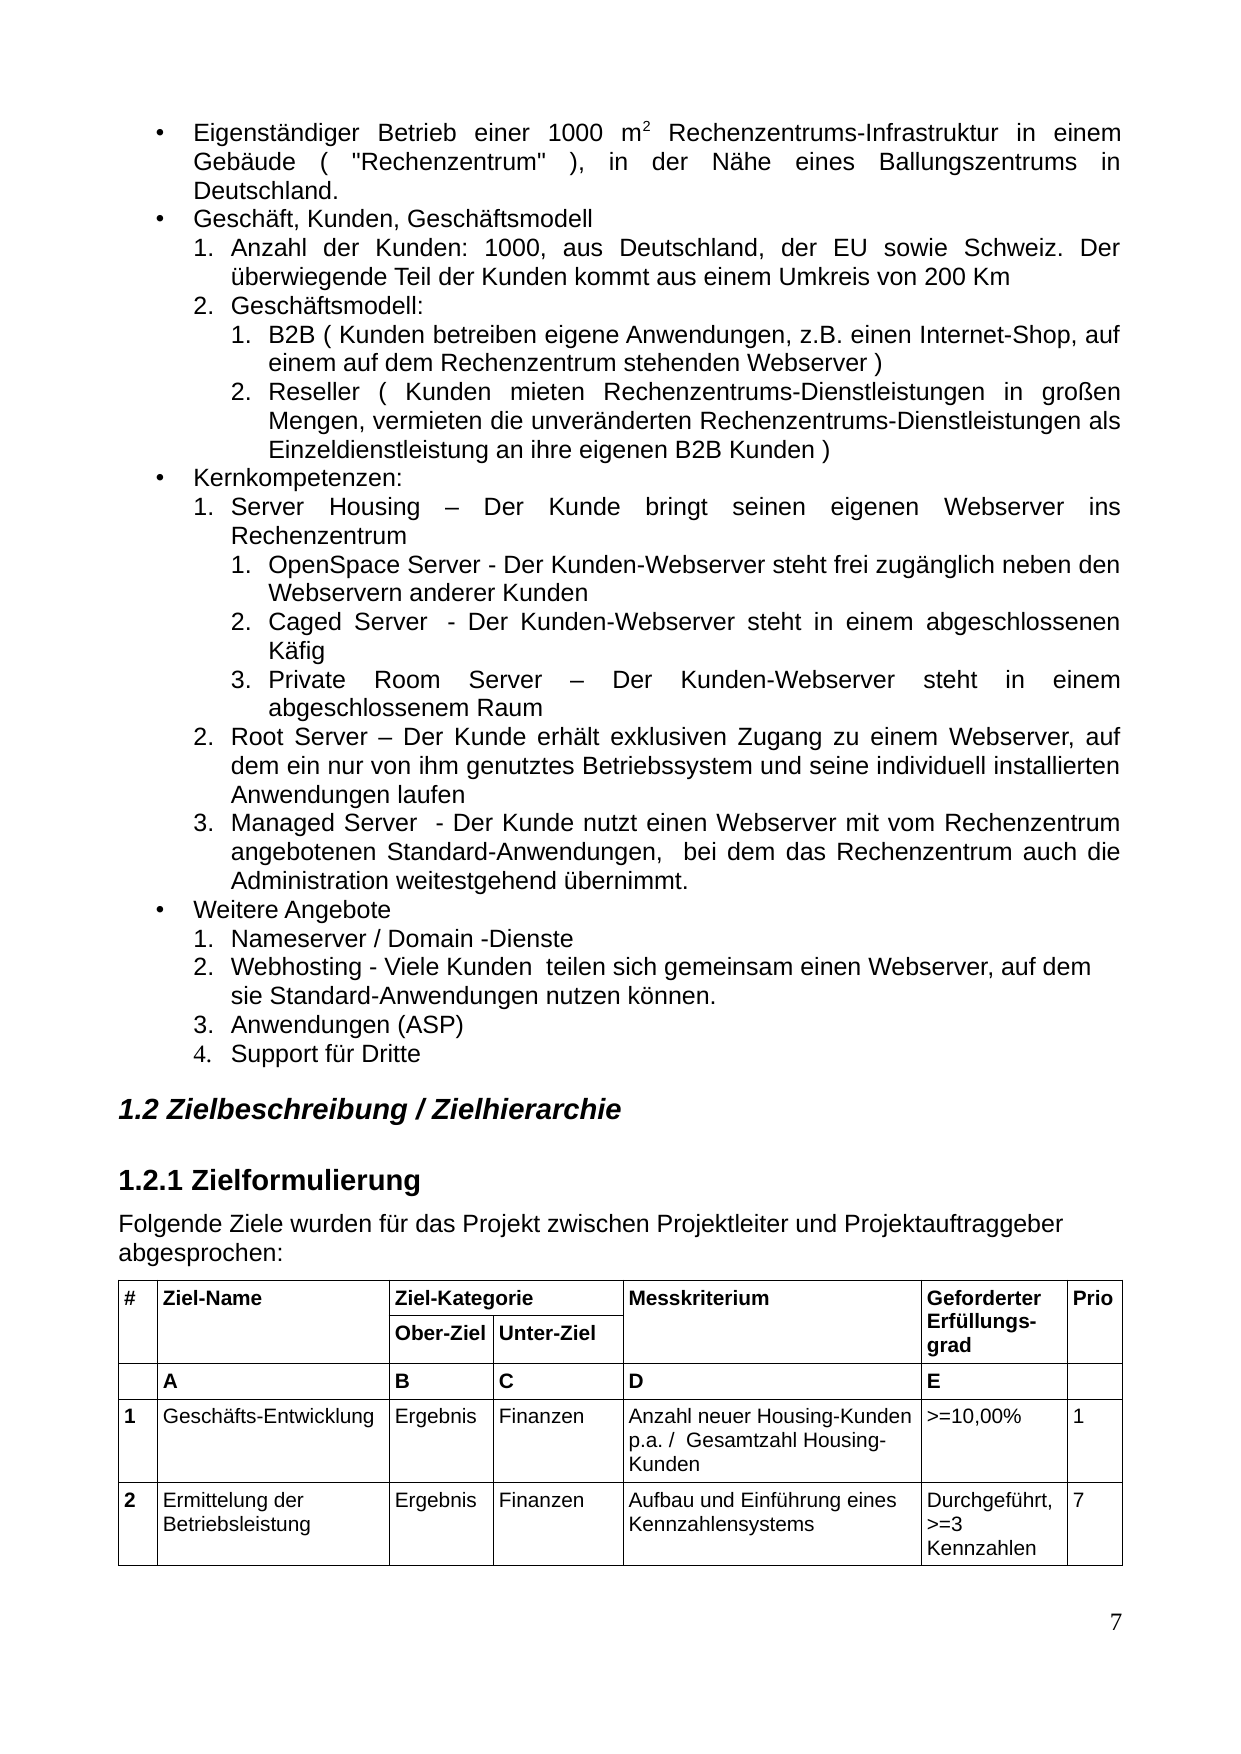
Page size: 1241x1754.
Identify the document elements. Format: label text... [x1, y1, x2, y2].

list Managed Server - Der Kunde nutzt einen Webserver mit vom Rechenzentrum angebotenen Standard-Anwendungen, bei dem das Rechenzentrum auch die Administration weitestgehend übernimmt. [193, 808, 1122, 895]
table_cell 2 [119, 1483, 157, 1565]
table_cell Durchgeführt, >=3 Kennzahlen [922, 1483, 1067, 1565]
table_header Prio [1068, 1281, 1122, 1363]
table_cell [1068, 1364, 1122, 1398]
list Server Housing – Der Kunde bringt seinen eigenen Webserver ins Rechenzentrum [193, 492, 1122, 550]
list Anwendungen (ASP) [193, 1010, 1122, 1038]
table_header Messkriterium [624, 1281, 921, 1363]
table_cell E [922, 1364, 1067, 1398]
table_header Geforderter Erfüllungs-grad [922, 1281, 1067, 1363]
table_cell B [390, 1364, 493, 1398]
list Webhosting - Viele Kunden teilen sich gemeinsam einen Webserver, auf dem sie Standard-Anwendungen nutzen können. [193, 952, 1122, 1010]
list Root Server – Der Kunde erhält exklusiven Zugang zu einem Webserver, auf dem ein nur von ihm genutztes Betriebssystem und seine individuell installierten Anwendungen laufen [193, 722, 1122, 808]
table_header Ziel-Name [158, 1281, 389, 1363]
list Weitere Angebote [156, 895, 1122, 923]
table_cell 1 [119, 1400, 157, 1482]
table_cell Ermittelung der Betriebsleistung [158, 1483, 389, 1565]
table_cell Finanzen [494, 1483, 623, 1565]
table_cell Anzahl neuer Housing-Kunden p.a. / Gesamtzahl Housing-Kunden [624, 1400, 921, 1482]
table_cell A [158, 1364, 389, 1398]
table_cell Aufbau und Einführung eines Kennzahlensystems [624, 1483, 921, 1565]
subtitle 1.2.1 Zielformulierung [118, 1163, 1122, 1197]
table_cell 1 [1068, 1400, 1122, 1482]
list Eigenständiger Betrieb einer 1000 m2 Rechenzentrums-Infrastruktur in einem Gebäude ( "Rechenzentrum" ), in der Nähe eines Ballungszentrums in Deutschland. [156, 118, 1122, 204]
table_cell C [494, 1364, 623, 1398]
list Geschäft, Kunden, Geschäftsmodell [156, 204, 1122, 233]
list Private Room Server – Der Kunden-Webserver steht in einem abgeschlossenem Raum [231, 665, 1122, 722]
subtitle 1.2 Zielbeschreibung / Zielhierarchie [118, 1092, 1122, 1126]
text Folgende Ziele wurden für das Projekt zwischen Projektleiter und Projektauftraggeber abgesprochen: [118, 1209, 1122, 1267]
table_cell D [624, 1364, 921, 1398]
table_cell Finanzen [494, 1400, 623, 1482]
list OpenSpace Server - Der Kunden-Webserver steht frei zugänglich neben den Webservern anderer Kunden [231, 550, 1122, 607]
table_cell Geschäfts-Entwicklung [158, 1400, 389, 1482]
list Nameserver / Domain -Dienste [193, 923, 1122, 952]
table_cell Ergebnis [390, 1400, 493, 1482]
table_cell >=10,00% [922, 1400, 1067, 1482]
table_cell 7 [1068, 1483, 1122, 1565]
table_cell Ober-Ziel [390, 1316, 493, 1363]
table_cell [119, 1364, 157, 1398]
list Caged Server - Der Kunden-Webserver steht in einem abgeschlossenen Käfig [231, 607, 1122, 665]
table_header Ziel-Kategorie [390, 1281, 623, 1315]
table_cell Unter-Ziel [494, 1316, 623, 1363]
table_header # [119, 1281, 157, 1363]
list Geschäftsmodell: [193, 291, 1122, 319]
list Anzahl der Kunden: 1000, aus Deutschland, der EU sowie Schweiz. Der überwiegende Teil der Kunden kommt aus einem Umkreis von 200 Km [193, 233, 1122, 291]
table_cell Ergebnis [390, 1483, 493, 1565]
list Kernkompetenzen: [156, 463, 1122, 492]
list Reseller ( Kunden mieten Rechenzentrums-Dienstleistungen in großen Mengen, vermieten die unveränderten Rechenzentrums-Dienstleistungen als Einzeldienstleistung an ihre eigenen B2B Kunden ) [231, 377, 1122, 463]
list B2B ( Kunden betreiben eigene Anwendungen, z.B. einen Internet-Shop, auf einem auf dem Rechenzentrum stehenden Webserver ) [231, 319, 1122, 377]
list Support für Dritte [193, 1038, 1122, 1067]
